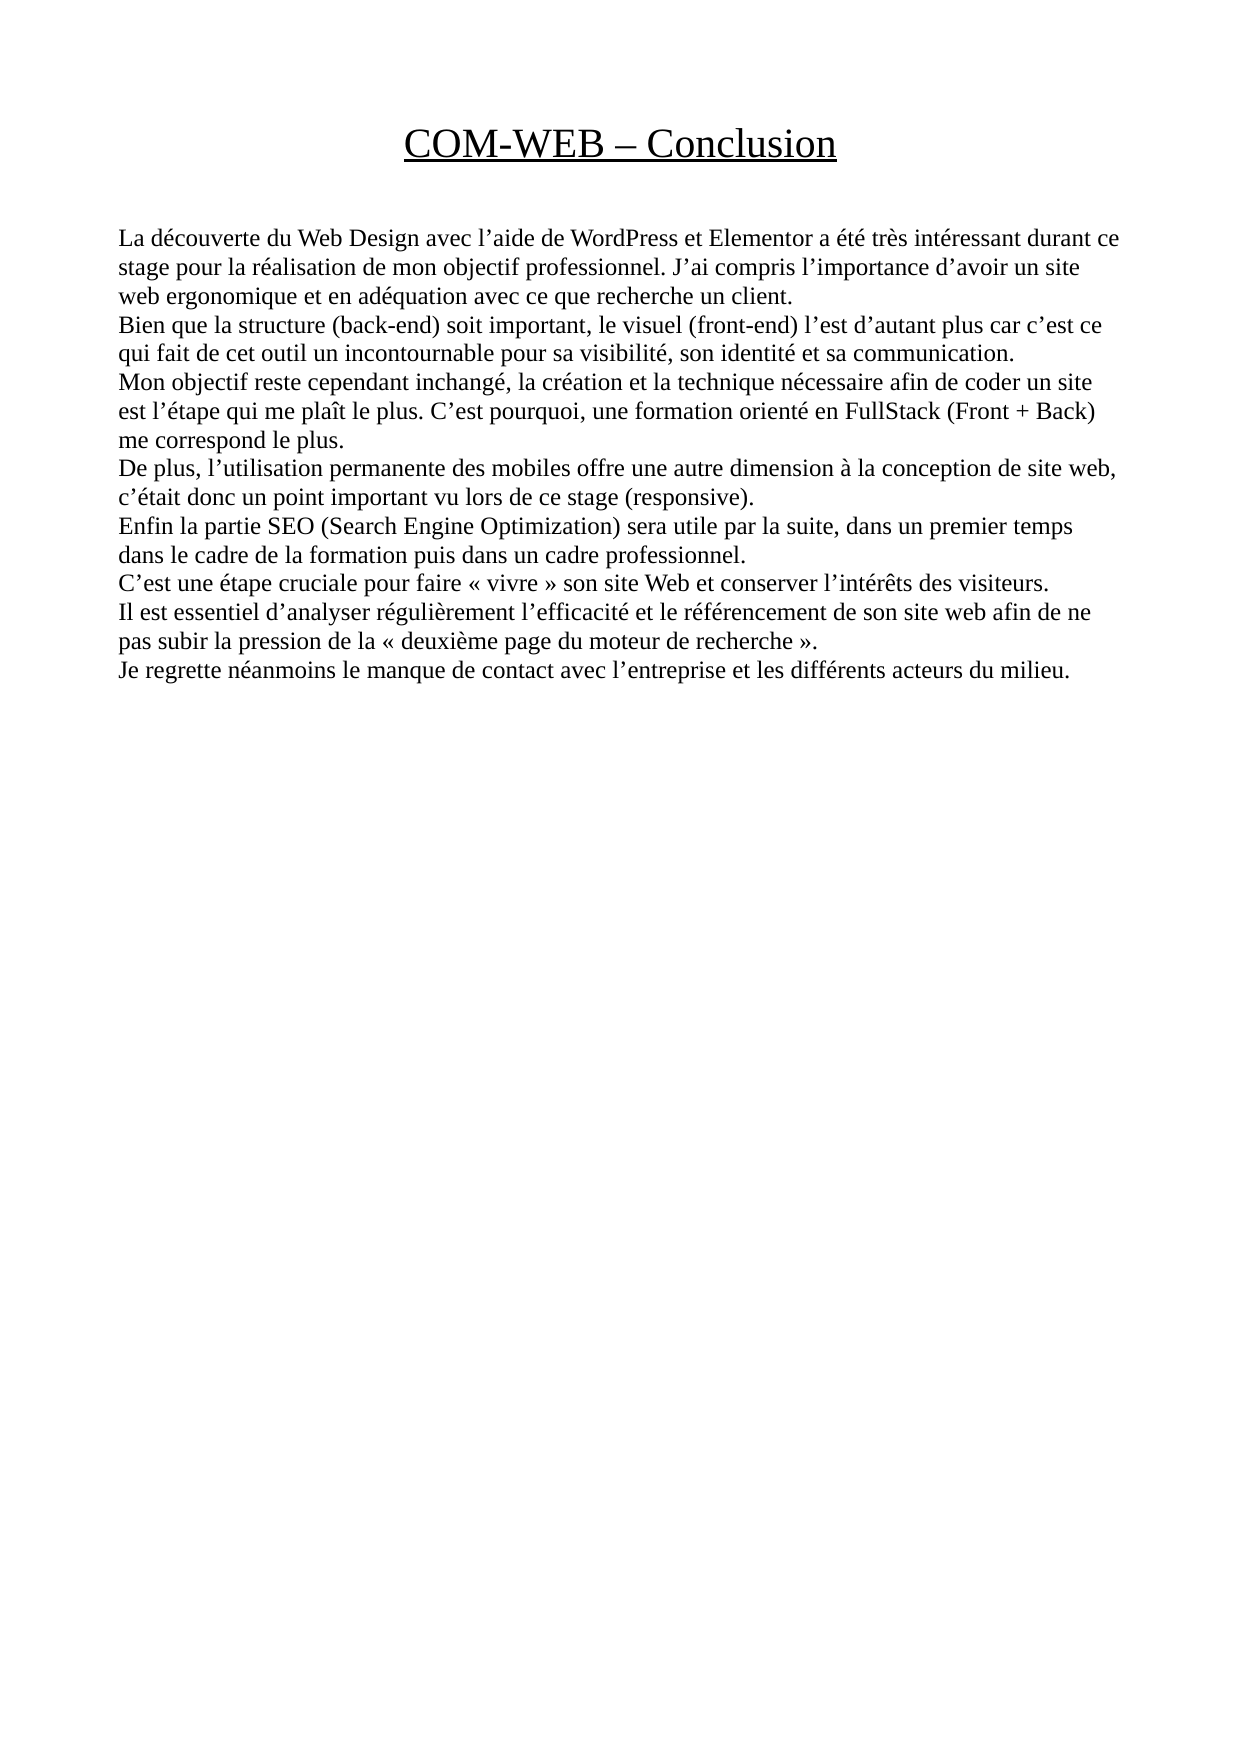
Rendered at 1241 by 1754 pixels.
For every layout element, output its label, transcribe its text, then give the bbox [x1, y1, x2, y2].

text Je regrette néanmoins le manque de contact avec l’entreprise et les différents acteurs du milieu. [118, 655, 1122, 683]
text Il est essentiel d’analyser régulièrement l’efficacité et le référencement de son site web afin de ne pas subir la pression de la « deuxième page du moteur de recherche ». [118, 597, 1122, 655]
text Bien que la structure (back-end) soit important, le visuel (front-end) l’est d’autant plus car c’est ce qui fait de cet outil un incontournable pour sa visibilité, son identité et sa communication. [118, 310, 1122, 367]
text COM-WEB – Conclusion [118, 118, 1122, 166]
text Mon objectif reste cependant inchangé, la création et la technique nécessaire afin de coder un site est l’étape qui me plaît le plus. C’est pourquoi, une formation orienté en FullStack (Front + Back) me correspond le plus. De plus, l’utilisation permanente des mobiles offre une autre dimension à la conception de site web, c’était donc un point important vu lors de ce stage (responsive). [118, 367, 1122, 511]
text Enfin la partie SEO (Search Engine Optimization) sera utile par la suite, dans un premier temps dans le cadre de la formation puis dans un cadre professionnel. C’est une étape cruciale pour faire « vivre » son site Web et conserver l’intérêts des visiteurs. [118, 511, 1122, 597]
text La découverte du Web Design avec l’aide de WordPress et Elementor a été très intéressant durant ce stage pour la réalisation de mon objectif professionnel. J’ai compris l’importance d’avoir un site web ergonomique et en adéquation avec ce que recherche un client. [118, 223, 1122, 310]
